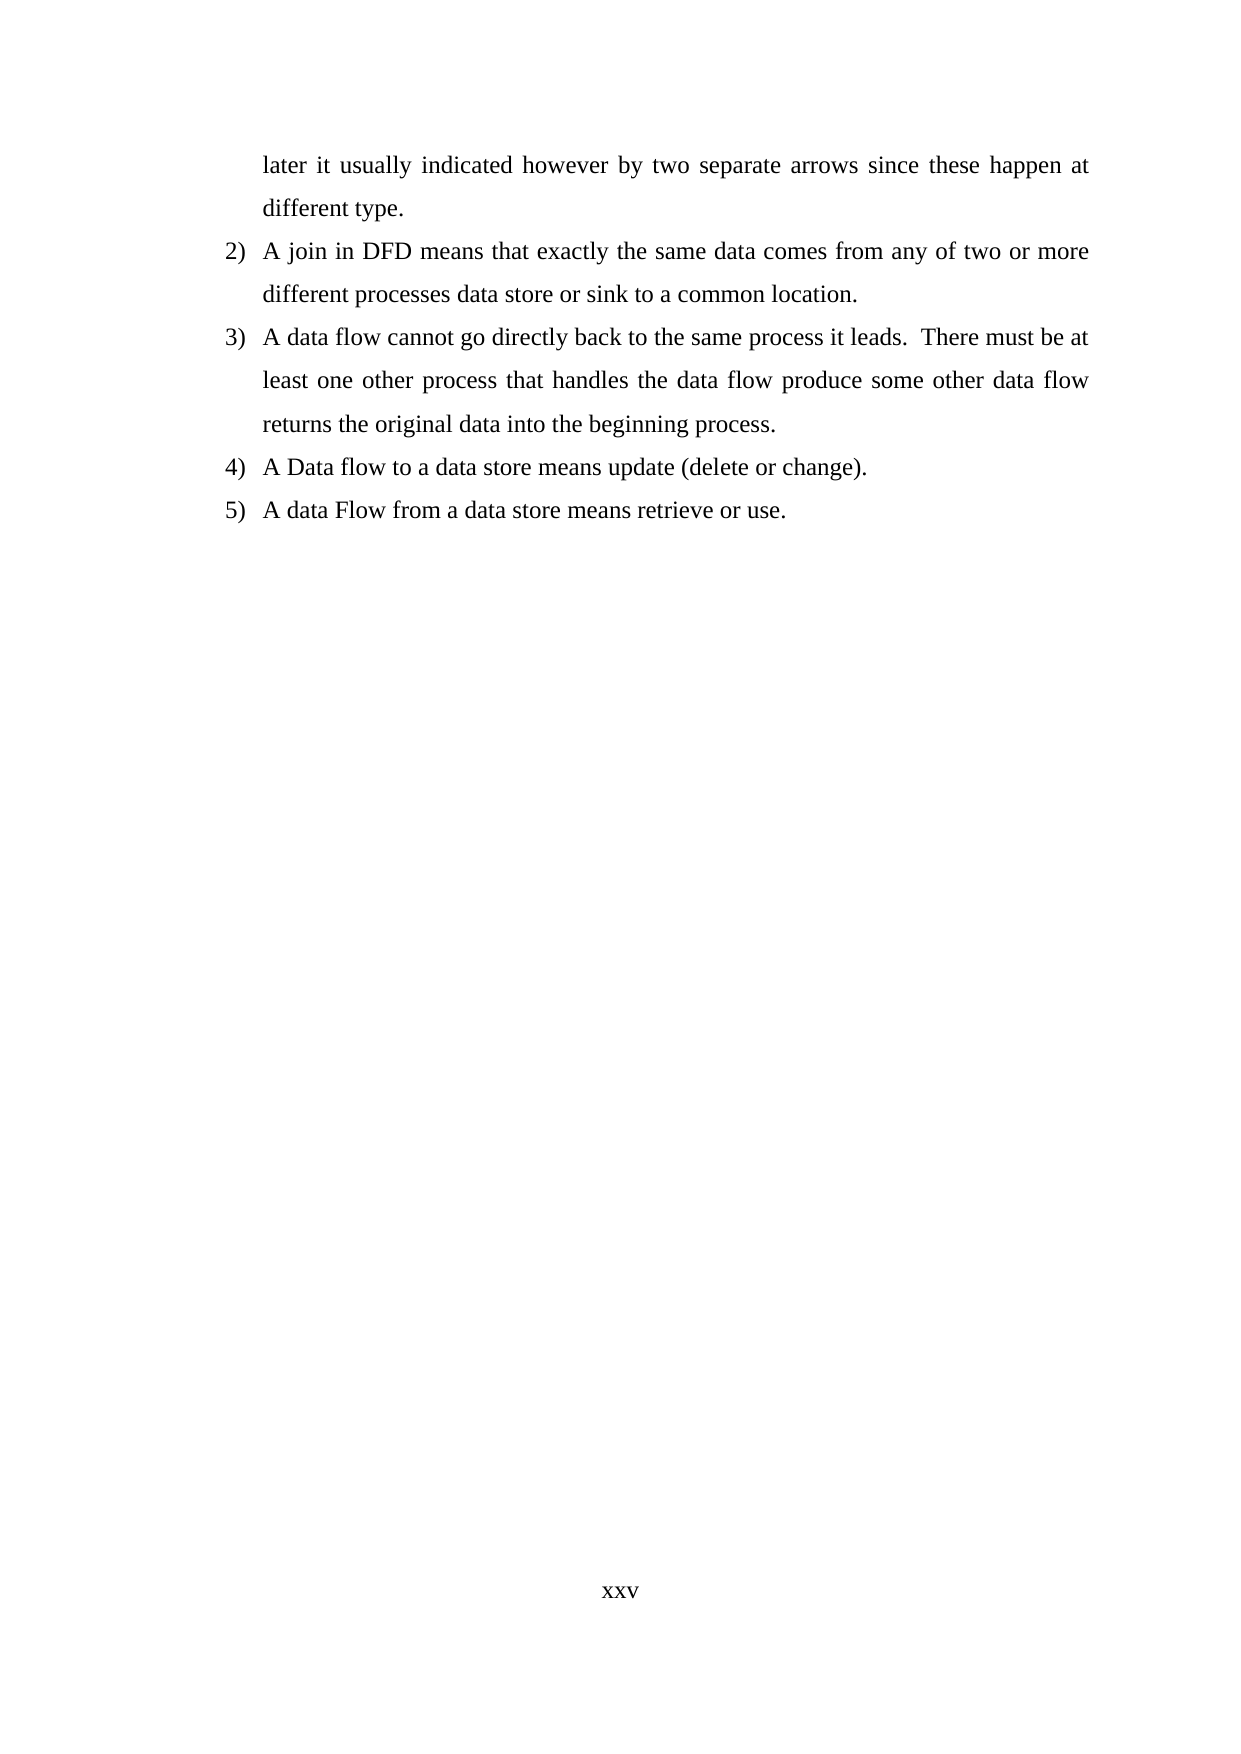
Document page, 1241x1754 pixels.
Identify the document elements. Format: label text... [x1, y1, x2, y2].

list A join in DFD means that exactly the same data comes from any of two or more different processes data store or sink to a common location. [225, 236, 1090, 308]
list A Data flow to a data store means update (delete or change). [225, 452, 1090, 481]
list A data flow cannot go directly back to the same process it leads. There must be at least one other process that handles the data flow produce some other data flow returns the original data into the beginning process. [225, 322, 1090, 437]
list later it usually indicated however by two separate arrows since these happen at different type. [225, 150, 1090, 222]
list A data Flow from a data store means retrieve or use. [225, 495, 1090, 524]
